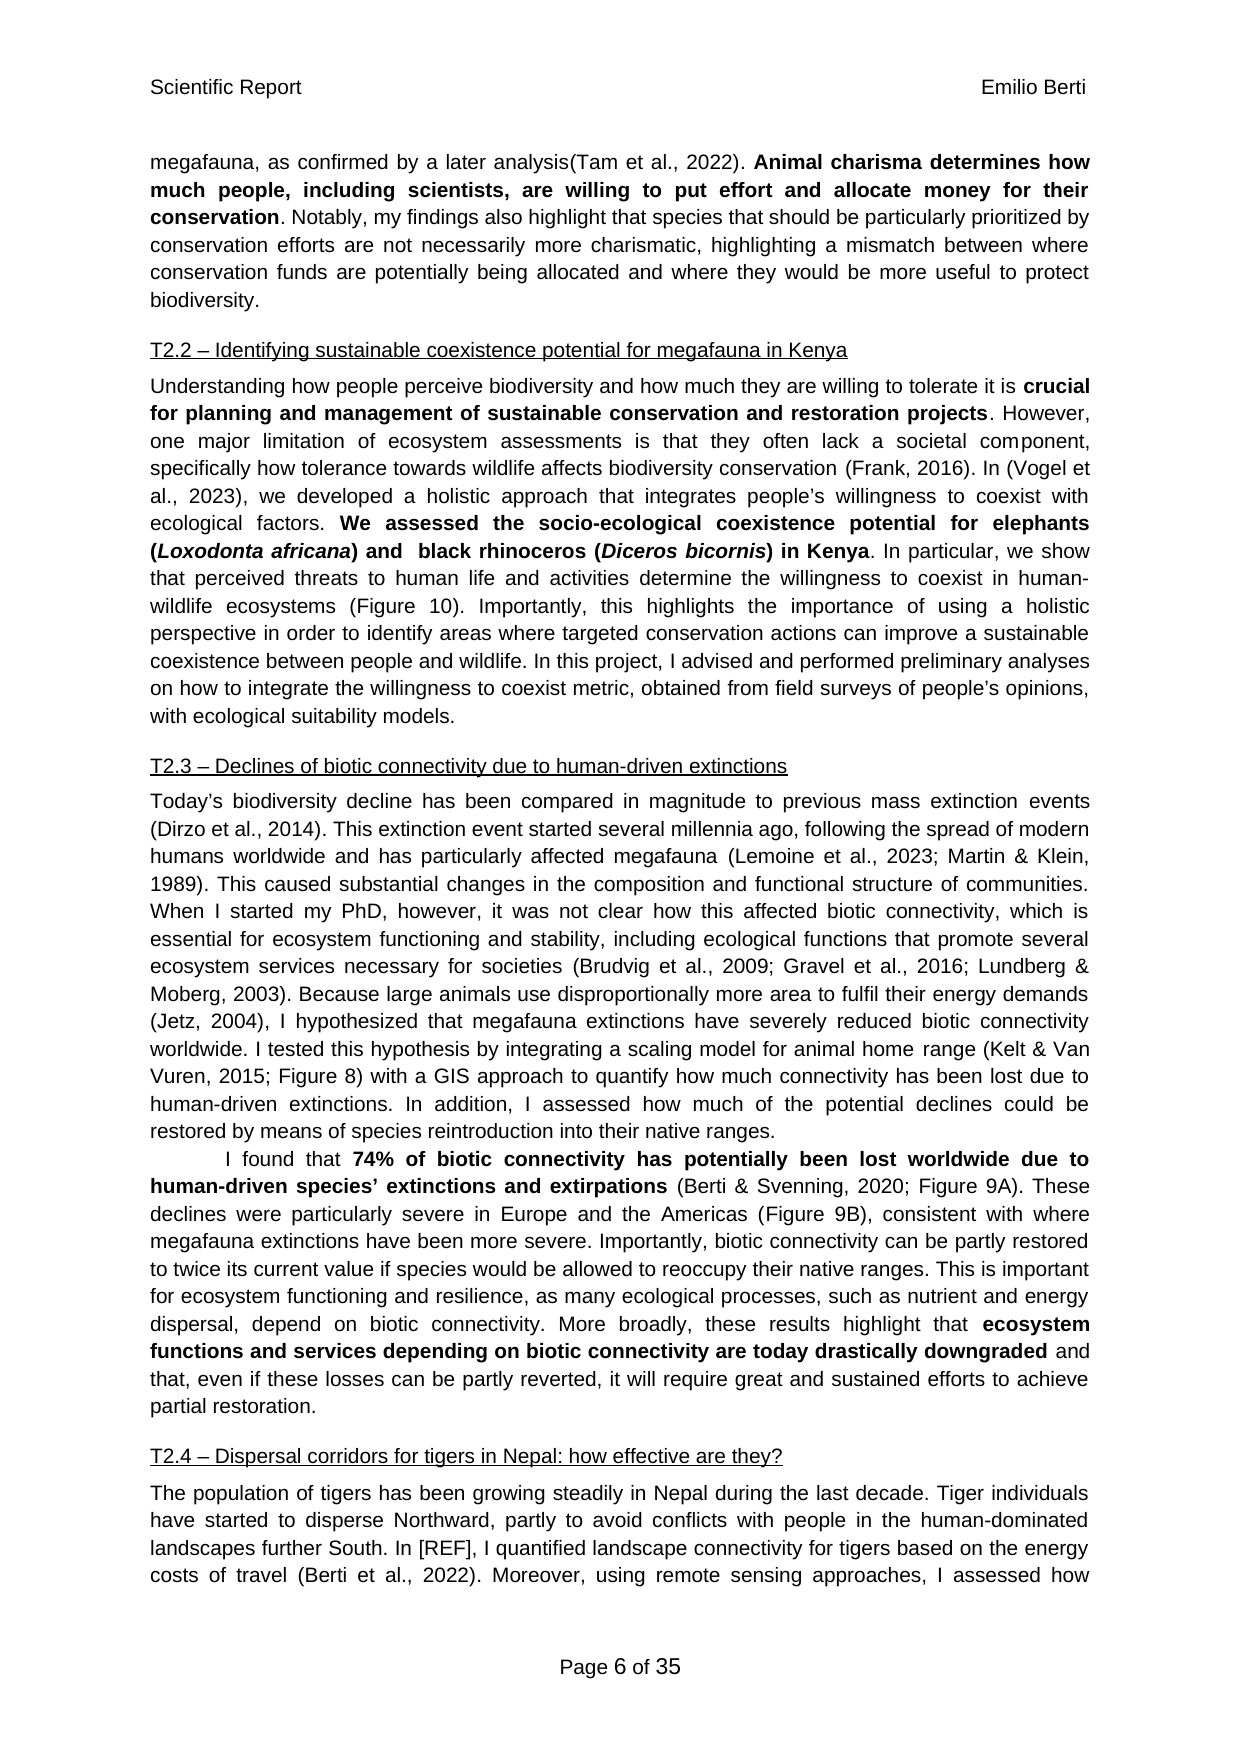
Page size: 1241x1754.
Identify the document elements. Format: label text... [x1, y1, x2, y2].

subtitle T2.2 – Identifying sustainable coexistence potential for megafauna in Kenya [150, 337, 1090, 361]
subtitle T2.4 – Dispersal corridors for tigers in Nepal: how effective are they? [150, 1444, 1090, 1468]
text I found that 74% of biotic connectivity has potentially been lost worldwide due to human-driven species’ extinctions and extirpations (Berti & Svenning, 2020; Figure 9A). These declines were particularly severe in Europe and the Americas (Figure 9B), consistent with where megafauna extinctions have been more severe. Importantly, biotic connectivity can be partly restored to twice its current value if species would be allowed to reoccupy their native ranges. This is important for ecosystem functioning and resilience, as many ecological processes, such as nutrient and energy dispersal, depend on biotic connectivity. More broadly, these results highlight that ecosystem functions and services depending on biotic connectivity are today drastically downgraded and that, even if these losses can be partly reverted, it will require great and sustained efforts to achieve partial restoration. [150, 1147, 1090, 1418]
text Today’s biodiversity decline has been compared in magnitude to previous mass extinction events (Dirzo et al., 2014). This extinction event started several millennia ago, following the spread of modern humans worldwide and has particularly affected megafauna (Lemoine et al., 2023; Martin & Klein, 1989). This caused substantial changes in the composition and functional structure of communities. When I started my PhD, however, it was not clear how this affected biotic connectivity, which is essential for ecosystem functioning and stability, including ecological functions that promote several ecosystem services necessary for societies (Brudvig et al., 2009; Gravel et al., 2016; Lundberg & Moberg, 2003). Because large animals use disproportionally more area to fulfil their energy demands (Jetz, 2004), I hypothesized that megafauna extinctions have severely reduced biotic connectivity worldwide. I tested this hypothesis by integrating a scaling model for animal home range (Kelt & Van Vuren, 2015; Figure 8) with a GIS approach to quantify how much connectivity has been lost due to human-driven extinctions. In addition, I assessed how much of the potential declines could be restored by means of species reintroduction into their native ranges. [150, 789, 1090, 1143]
text Understanding how people perceive biodiversity and how much they are willing to tolerate it is crucial for planning and management of sustainable conservation and restoration projects. However, one major limitation of ecosystem assessments is that they often lack a societal component, specifically how tolerance towards wildlife affects biodiversity conservation (Frank, 2016). In (Vogel et al., 2023), we developed a holistic approach that integrates people’s willingness to coexist with ecological factors. We assessed the socio-ecological coexistence potential for elephants (Loxodonta africana) and black rhinoceros (Diceros bicornis) in Kenya. In particular, we show that perceived threats to human life and activities determine the willingness to coexist in human-wildlife ecosystems (Figure 10). Importantly, this highlights the importance of using a holistic perspective in order to identify areas where targeted conservation actions can improve a sustainable coexistence between people and wildlife. In this project, I advised and performed preliminary analyses on how to integrate the willingness to coexist metric, obtained from field surveys of people’s opinions, with ecological suitability models. [150, 373, 1090, 727]
text The population of tigers has been growing steadily in Nepal during the last decade. Tiger individuals have started to disperse Northward, partly to avoid conflicts with people in the human-dominated landscapes further South. In [REF], I quantified landscape connectivity for tigers based on the energy costs of travel (Berti et al., 2022). Moreover, using remote sensing approaches, I assessed how [150, 1480, 1090, 1587]
text megafauna, as confirmed by a later analysis(Tam et al., 2022). Animal charisma determines how much people, including scientists, are willing to put effort and allocate money for their conservation. Notably, my findings also highlight that species that should be particularly prioritized by conservation efforts are not necessarily more charismatic, highlighting a mismatch between where conservation funds are potentially being allocated and where they would be more useful to protect biodiversity. [150, 150, 1090, 311]
subtitle T2.3 – Declines of biotic connectivity due to human-driven extinctions [150, 753, 1090, 777]
